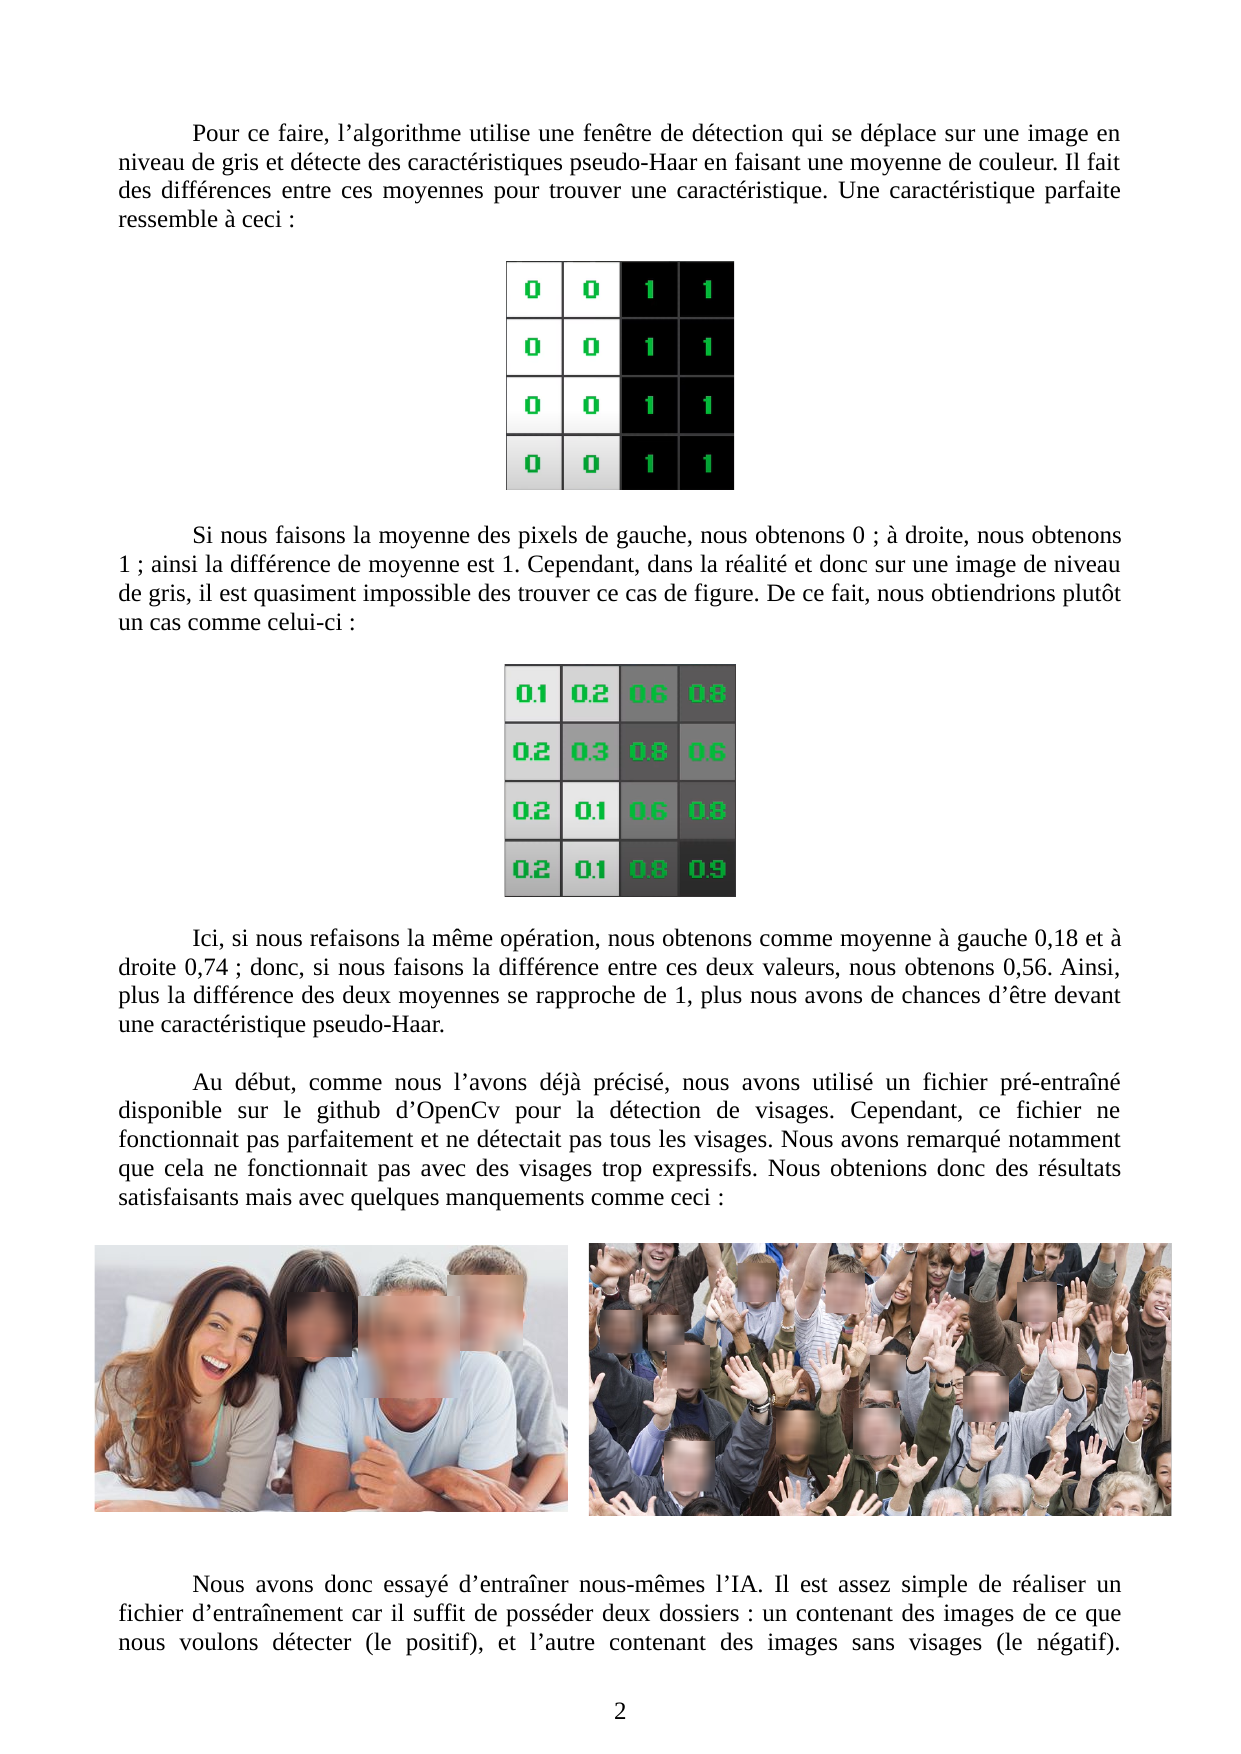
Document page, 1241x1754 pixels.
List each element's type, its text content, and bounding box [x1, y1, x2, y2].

picture [506, 261, 735, 490]
text Nous avons donc essayé d’entraîner nous-mêmes l’IA. Il est assez simple de réaliser un fichier d’entraînement car il suffit de posséder deux dossiers : un contenant des images de ce que nous voulons détecter (le positif), et l’autre contenant des images sans visages (le négatif). [118, 1569, 1122, 1656]
text Pour ce faire, l’algorithme utilise une fenêtre de détection qui se déplace sur une image en niveau de gris et détecte des caractéristiques pseudo-Haar en faisant une moyenne de couleur. Il fait des différences entre ces moyennes pour trouver une caractéristique. Une caractéristique parfaite ressemble à ceci : [118, 118, 1122, 233]
text Si nous faisons la moyenne des pixels de gauche, nous obtenons 0 ; à droite, nous obtenons 1 ; ainsi la différence de moyenne est 1. Cependant, dans la réalité et donc sur une image de niveau de gris, il est quasiment impossible des trouver ce cas de figure. De ce fait, nous obtiendrions plutôt un cas comme celui-ci : [118, 521, 1122, 636]
picture [504, 664, 736, 897]
picture [94, 1245, 568, 1512]
text Ici, si nous refaisons la même opération, nous obtenons comme moyenne à gauche 0,18 et à droite 0,74 ; donc, si nous faisons la différence entre ces deux valeurs, nous obtenons 0,56. Ainsi, plus la différence des deux moyennes se rapproche de 1, plus nous avons de chances d’être devant une caractéristique pseudo-Haar. [118, 923, 1122, 1038]
text Au début, comme nous l’avons déjà précisé, nous avons utilisé un fichier pré-entraîné disponible sur le github d’OpenCv pour la détection de visages. Cependant, ce fichier ne fonctionnait pas parfaitement et ne détectait pas tous les visages. Nous avons remarqué notamment que cela ne fonctionnait pas avec des visages trop expressifs. Nous obtenions donc des résultats satisfaisants mais avec quelques manquements comme ceci : [118, 1067, 1122, 1211]
picture [588, 1243, 1172, 1516]
